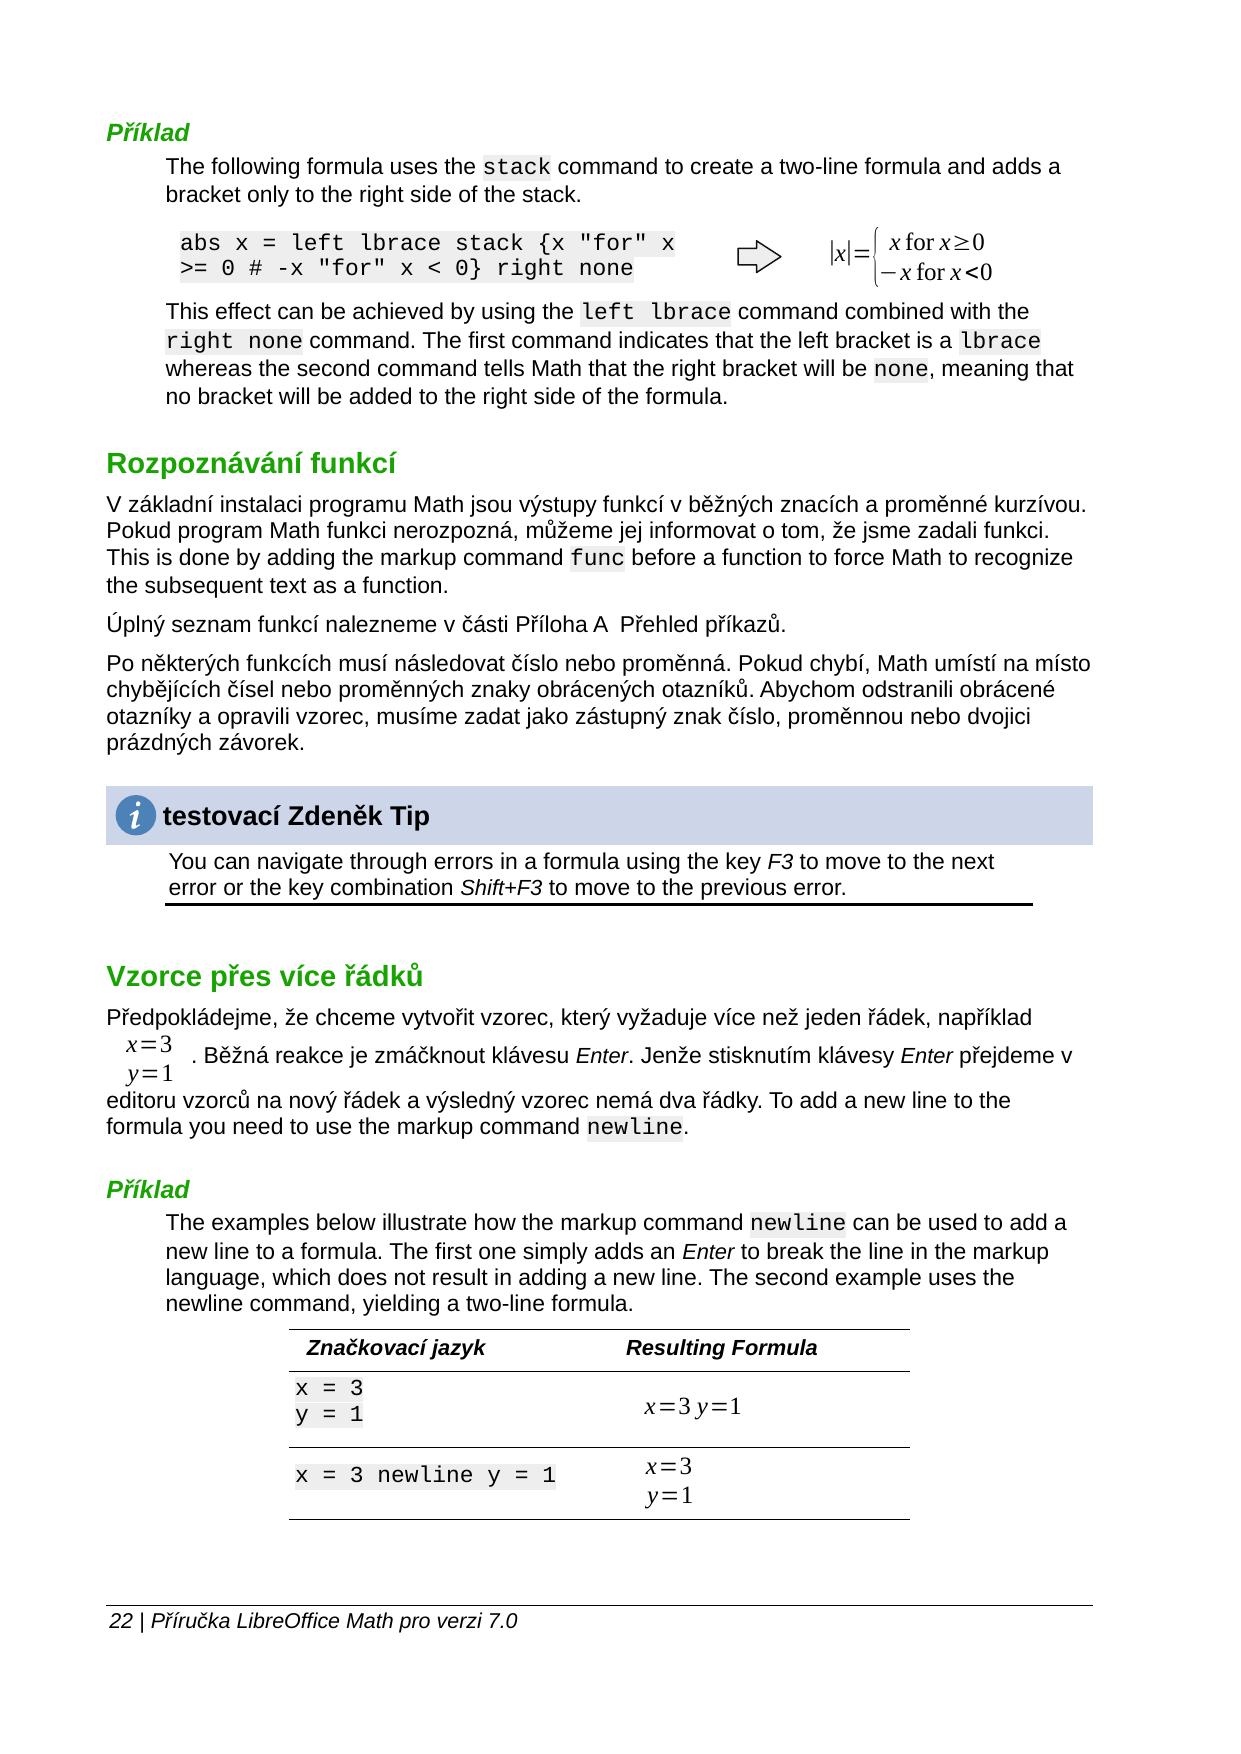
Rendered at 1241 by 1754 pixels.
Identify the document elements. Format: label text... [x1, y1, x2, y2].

table_header [721, 220, 791, 298]
table_header abs x = left lbrace stack {x "for" x >= 0 # -x "for" x < 0} right none [163, 220, 721, 298]
text You can navigate through errors in a formula using the key F3 to move to the next error or the key combination Shift+F3 to move to the previous error. [165, 845, 1033, 903]
table_header Resulting Formula [608, 1330, 910, 1371]
text Předpokládejme, že chceme vytvořit vzorec, který vyžaduje více než jeden řádek, například. Běžná reakce je zmáčknout klávesu Enter. Jenže stisknutím klávesy Enter přejdeme v editoru vzorců na nový řádek a výsledný vzorec nemá dva řádky. To add a new line to the formula you need to use the markup command newline. [106, 1004, 1093, 1142]
table_cell [608, 1372, 910, 1447]
subtitle testovací Zdeněk Tip [106, 786, 1093, 845]
table_cell x = 3 newline y = 1 [289, 1448, 608, 1519]
subtitle Příklad [106, 1175, 1093, 1203]
table_cell [608, 1448, 910, 1519]
table_header [791, 220, 1036, 298]
subtitle Rozpoznávání funkcí [106, 446, 1093, 479]
text This effect can be achieved by using the left lbrace command combined with the right none command. The first command indicates that the left bracket is a lbrace whereas the second command tells Math that the right bracket will be none, meaning that no bracket will be added to the right side of the formula. [165, 298, 1093, 410]
text The following formula uses the stack command to create a two-line formula and adds a bracket only to the right side of the stack. [165, 153, 1093, 207]
text V základní instalaci programu Math jsou výstupy funkcí v běžných znacích a proměnné kurzívou. Pokud program Math funkci nerozpozná, můžeme jej informovat o tom, že jsme zadali funkci. This is done by adding the markup command func before a function to force Math to recognize the subsequent text as a function. [106, 491, 1093, 598]
text Po některých funkcích musí následovat číslo nebo proměnná. Pokud chybí, Math umístí na místo chybějících čísel nebo proměnných znaky obrácených otazníků. Abychom odstranili obrácené otazníky a opravili vzorec, musíme zadat jako zástupný znak číslo, proměnnou nebo dvojici prázdných závorek. [106, 650, 1093, 755]
table_header Značkovací jazyk [289, 1330, 608, 1371]
text Úplný seznam funkcí nalezneme v části Dodatek A: Přehled příkazů. [106, 611, 1093, 637]
subtitle Vzorce přes více řádků [106, 959, 1093, 992]
subtitle Příklad [106, 118, 1093, 147]
table_cell x = 3 y = 1 [289, 1372, 608, 1447]
text The examples below illustrate how the markup command newline can be used to add a new line to a formula. The first one simply adds an Enter to break the line in the markup language, which does not result in adding a new line. The second example uses the newline command, yielding a two-line formula. [165, 1209, 1093, 1317]
